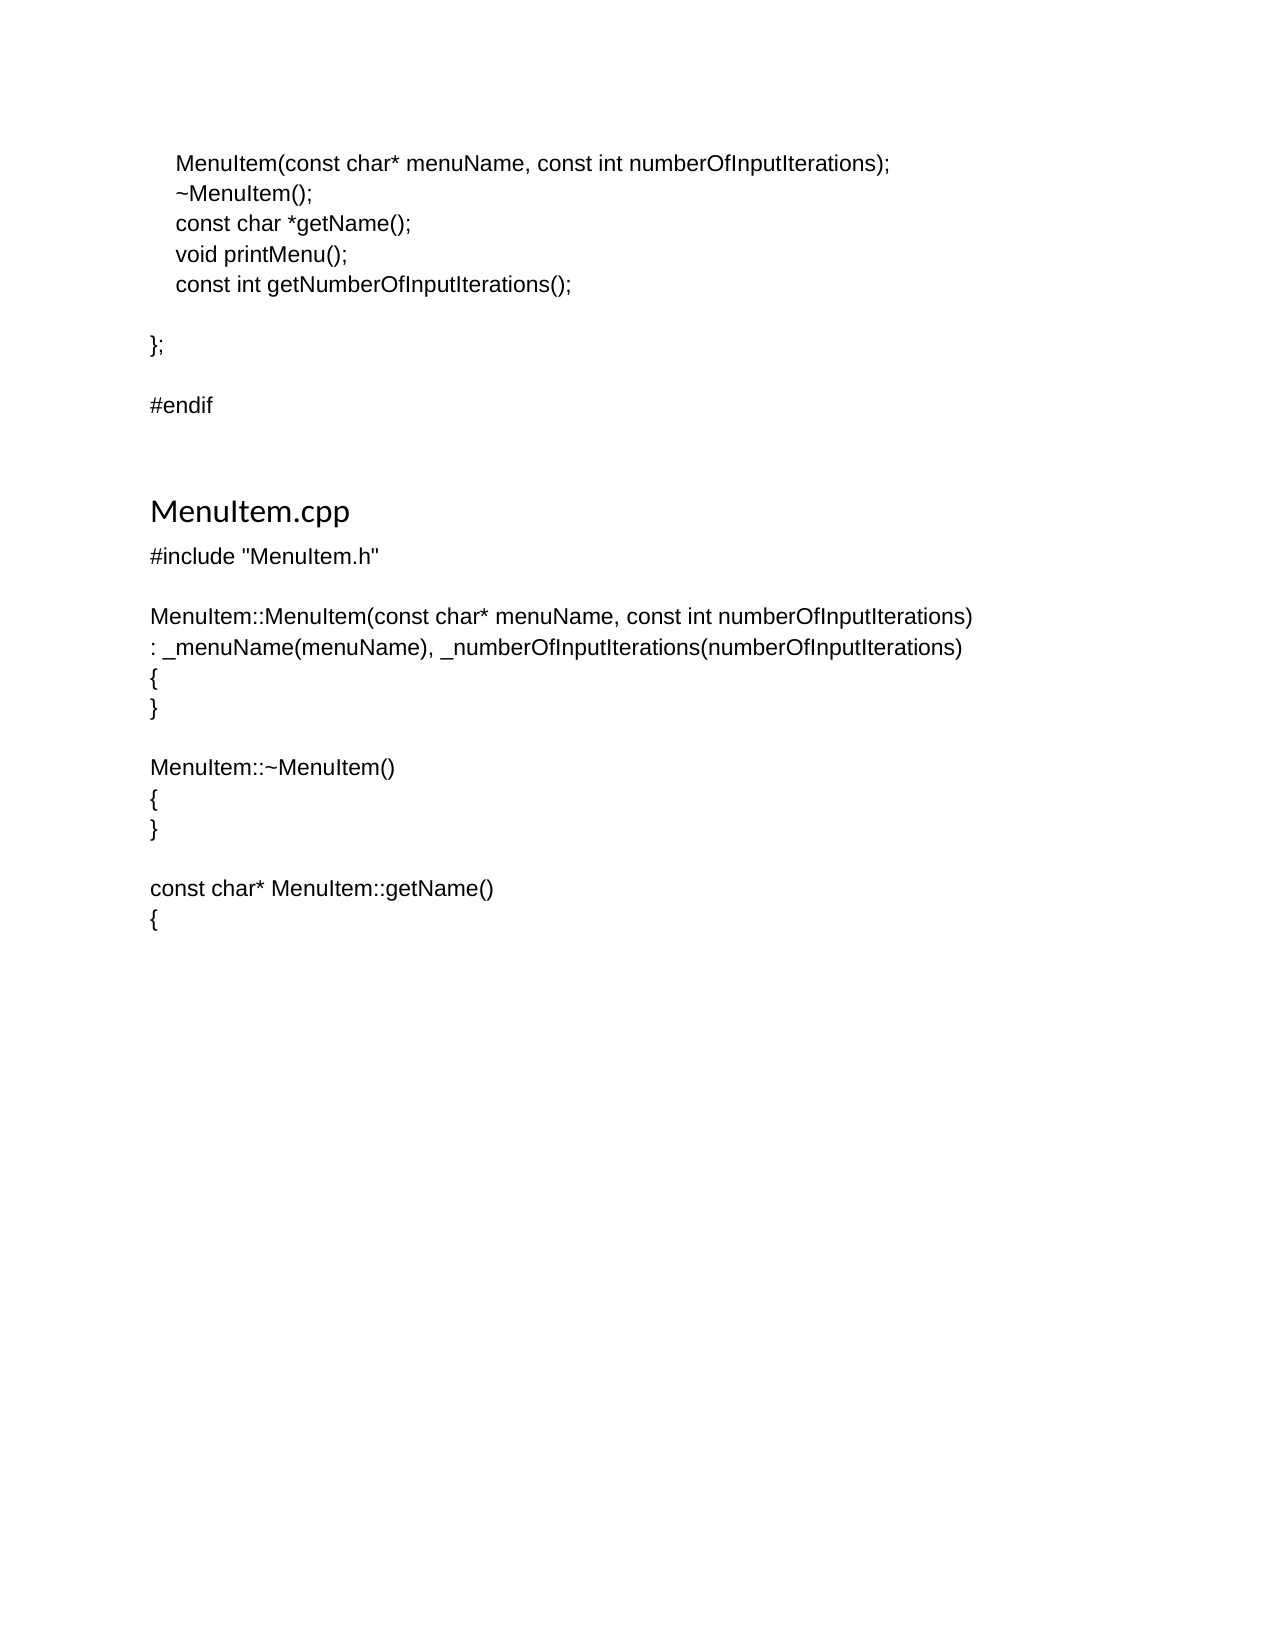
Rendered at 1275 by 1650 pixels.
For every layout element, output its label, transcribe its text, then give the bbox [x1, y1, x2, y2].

text ~MenuItem(); [150, 180, 1125, 207]
text #endif [150, 392, 1125, 418]
subtitle MenuItem.cpp [150, 489, 1125, 530]
text { [150, 784, 1125, 811]
text : _menuName(menuName), _numberOfInputIterations(numberOfInputIterations) [150, 633, 1125, 660]
text #include "MenuItem.h" [150, 543, 1125, 569]
text { [150, 664, 1125, 690]
text } [150, 815, 1125, 841]
text MenuItem::~MenuItem() [150, 754, 1125, 781]
text const char *getName(); [150, 210, 1125, 237]
text MenuItem(const char* menuName, const int numberOfInputIterations); [150, 150, 1125, 176]
text }; [150, 331, 1125, 358]
text const char* MenuItem::getName() [150, 875, 1125, 901]
text } [150, 694, 1125, 720]
text { [150, 905, 1125, 932]
text const int getNumberOfInputIterations(); [150, 271, 1125, 297]
text MenuItem::MenuItem(const char* menuName, const int numberOfInputIterations) [150, 603, 1125, 629]
text void printMenu(); [150, 241, 1125, 267]
